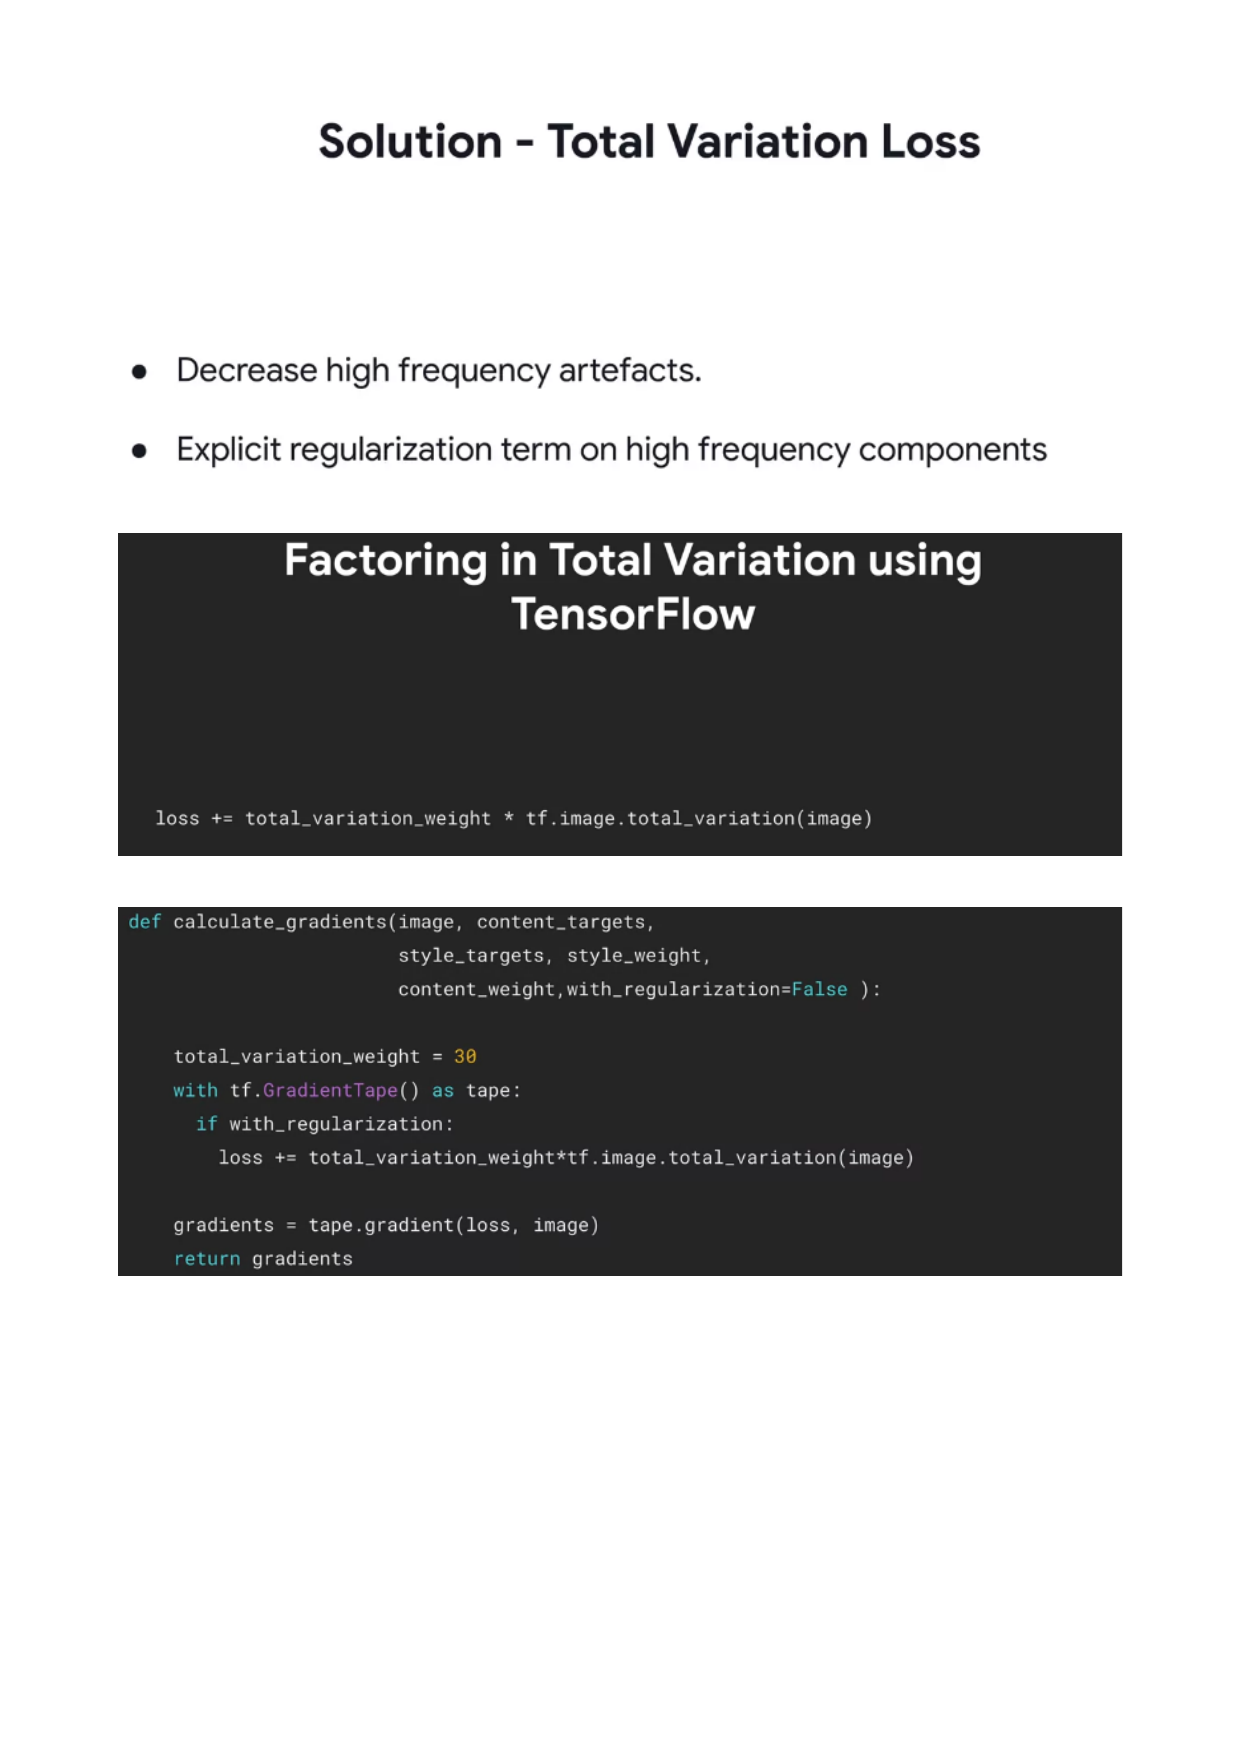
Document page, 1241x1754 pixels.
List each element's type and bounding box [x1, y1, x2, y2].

picture [118, 118, 1123, 482]
picture [118, 907, 1123, 1276]
picture [118, 533, 1123, 856]
